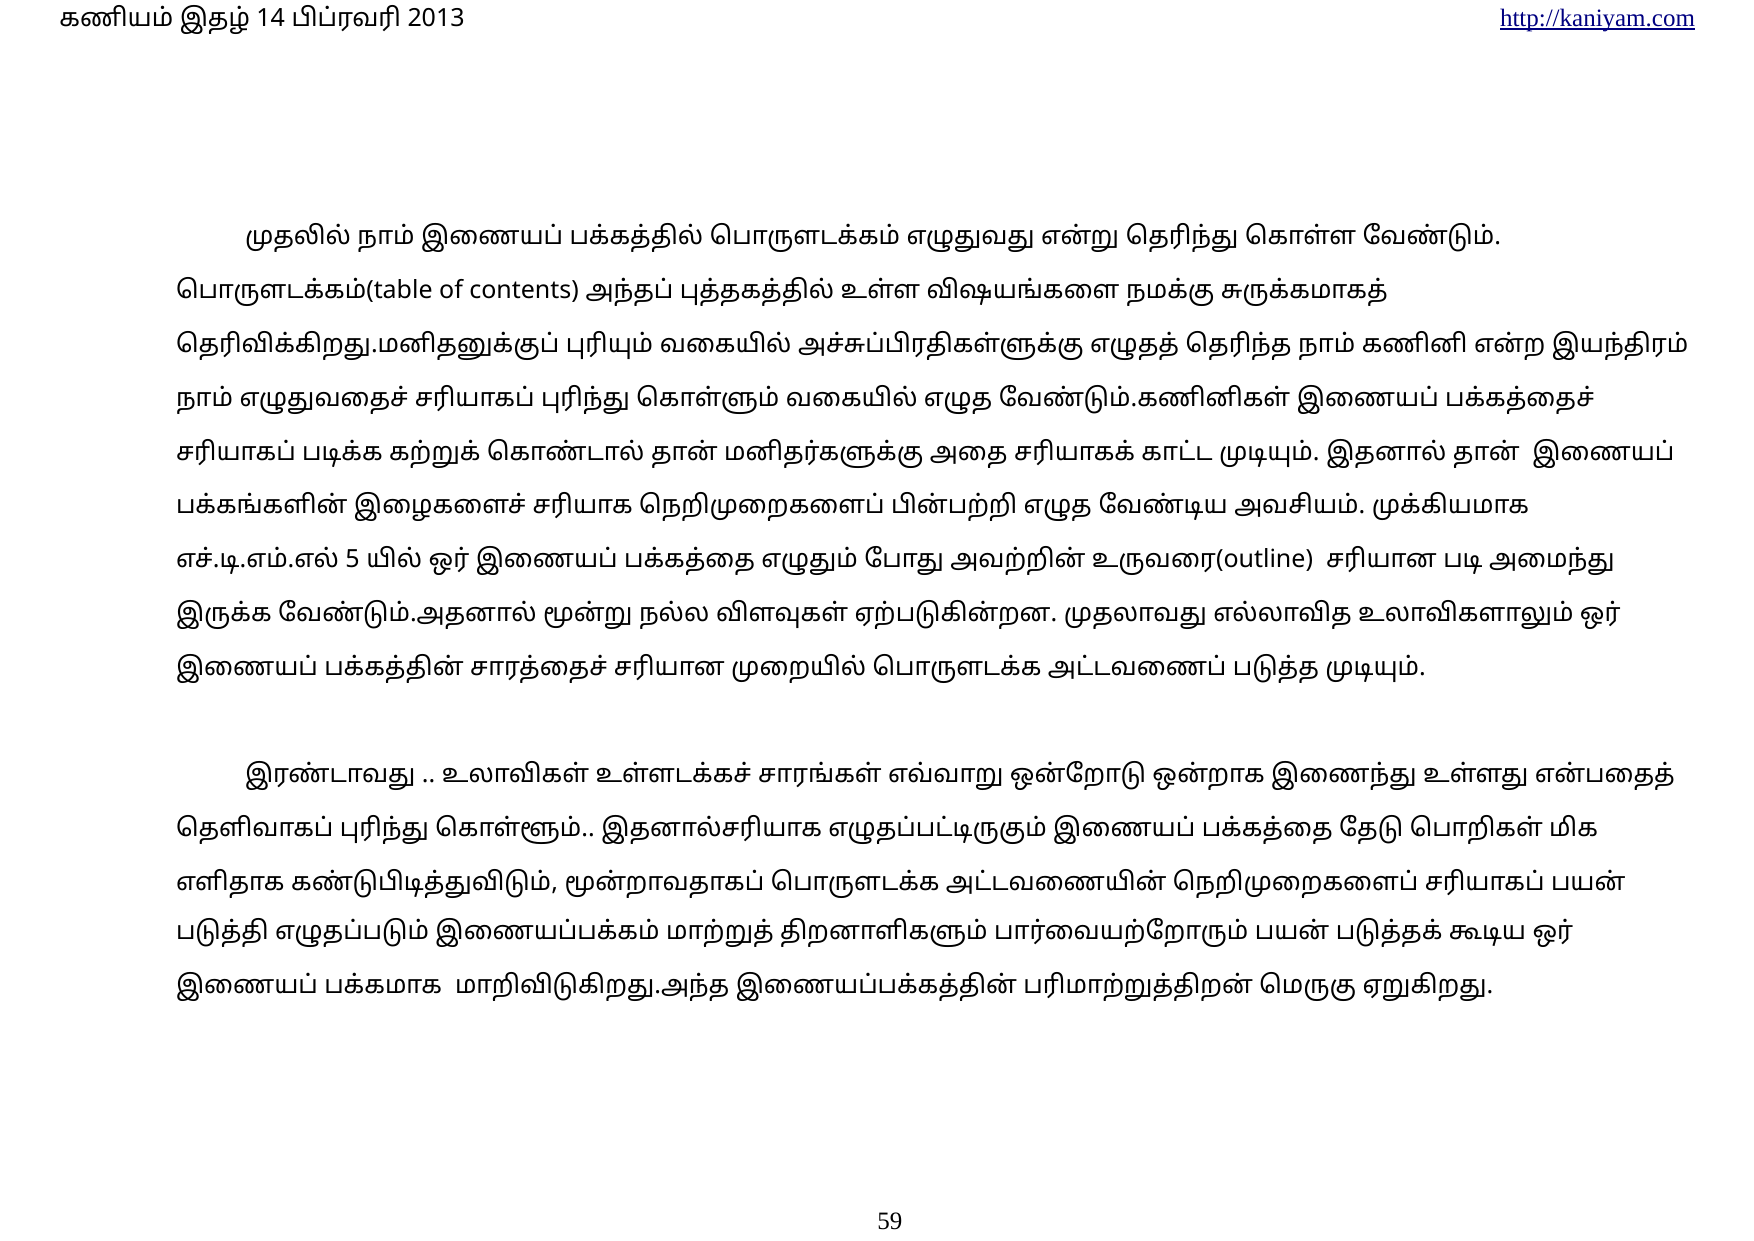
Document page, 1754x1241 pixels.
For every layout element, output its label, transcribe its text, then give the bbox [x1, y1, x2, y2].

text முதலில் நாம் இணையப் பக்கத்தில் பொருளடக்கம் எழுதுவது என்று தெரிந்து கொள்ள வேண்டும். பொருளடக்கம்(table of contents) அந்தப் புத்தகத்தில் உள்ள விஷயங்களை நமக்கு சுருக்கமாகத் தெரிவிக்கிறது.மனிதனுக்குப் புரியும் வகையில் அச்சுப்பிரதிகள்ளுக்கு எழுதத் தெரிந்த நாம் கணினி என்ற இயந்திரம் நாம் எழுதுவதைச் சரியாகப் புரிந்து கொள்ளும் வகையில் எழுத வேண்டும்.கணினிகள் இணையப் பக்கத்தைச் சரியாகப் படிக்க கற்றுக் கொண்டால் தான் மனிதர்களுக்கு அதை சரியாகக் காட்ட முடியும். இதனால் தான் இணையப் பக்கங்களின் இழைகளைச் சரியாக நெறிமுறைகளைப் பின்பற்றி எழுத வேண்டிய அவசியம். முக்கியமாக எச்.டி.எம்.எல் 5 யில் ஒர் இணையப் பக்கத்தை எழுதும் போது அவற்றின் உருவரை(outline) சரியான படி அமைந்து இருக்க வேண்டும்.அதனால் மூன்று நல்ல விளவுகள் ஏற்படுகின்றன. முதலாவது எல்லாவித உலாவிகளாலும் ஒர் இணையப் பக்கத்தின் சாரத்தைச் சரியான முறையில் பொருளடக்க அட்டவணைப் படுத்த முடியும். [176, 217, 1695, 686]
text இரண்டாவது .. உலாவிகள் உள்ளடக்கச் சாரங்கள் எவ்வாறு ஒன்றோடு ஒன்றாக இணைந்து உள்ளது என்பதைத் தெளிவாகப் புரிந்து கொள்ளூம்.. இதனால்சரியாக எழுதப்பட்டிருகும் இணையப் பக்கத்தை தேடு பொறிகள் மிக எளிதாக கண்டுபிடித்துவிடும், மூன்றாவதாகப் பொருளடக்க அட்டவணையின் நெறிமுறைகளைப் சரியாகப் பயன் படுத்தி எழுதப்படும் இணையப்பக்கம் மாற்றுத் திறனாளிகளும் பார்வையற்றோரும் பயன் படுத்தக் கூடிய ஒர் இணையப் பக்கமாக மாறிவிடுகிறது.அந்த இணையப்பக்கத்தின் பரிமாற்றுத்திறன் மெருகு ஏறுகிறது. [176, 756, 1695, 1003]
